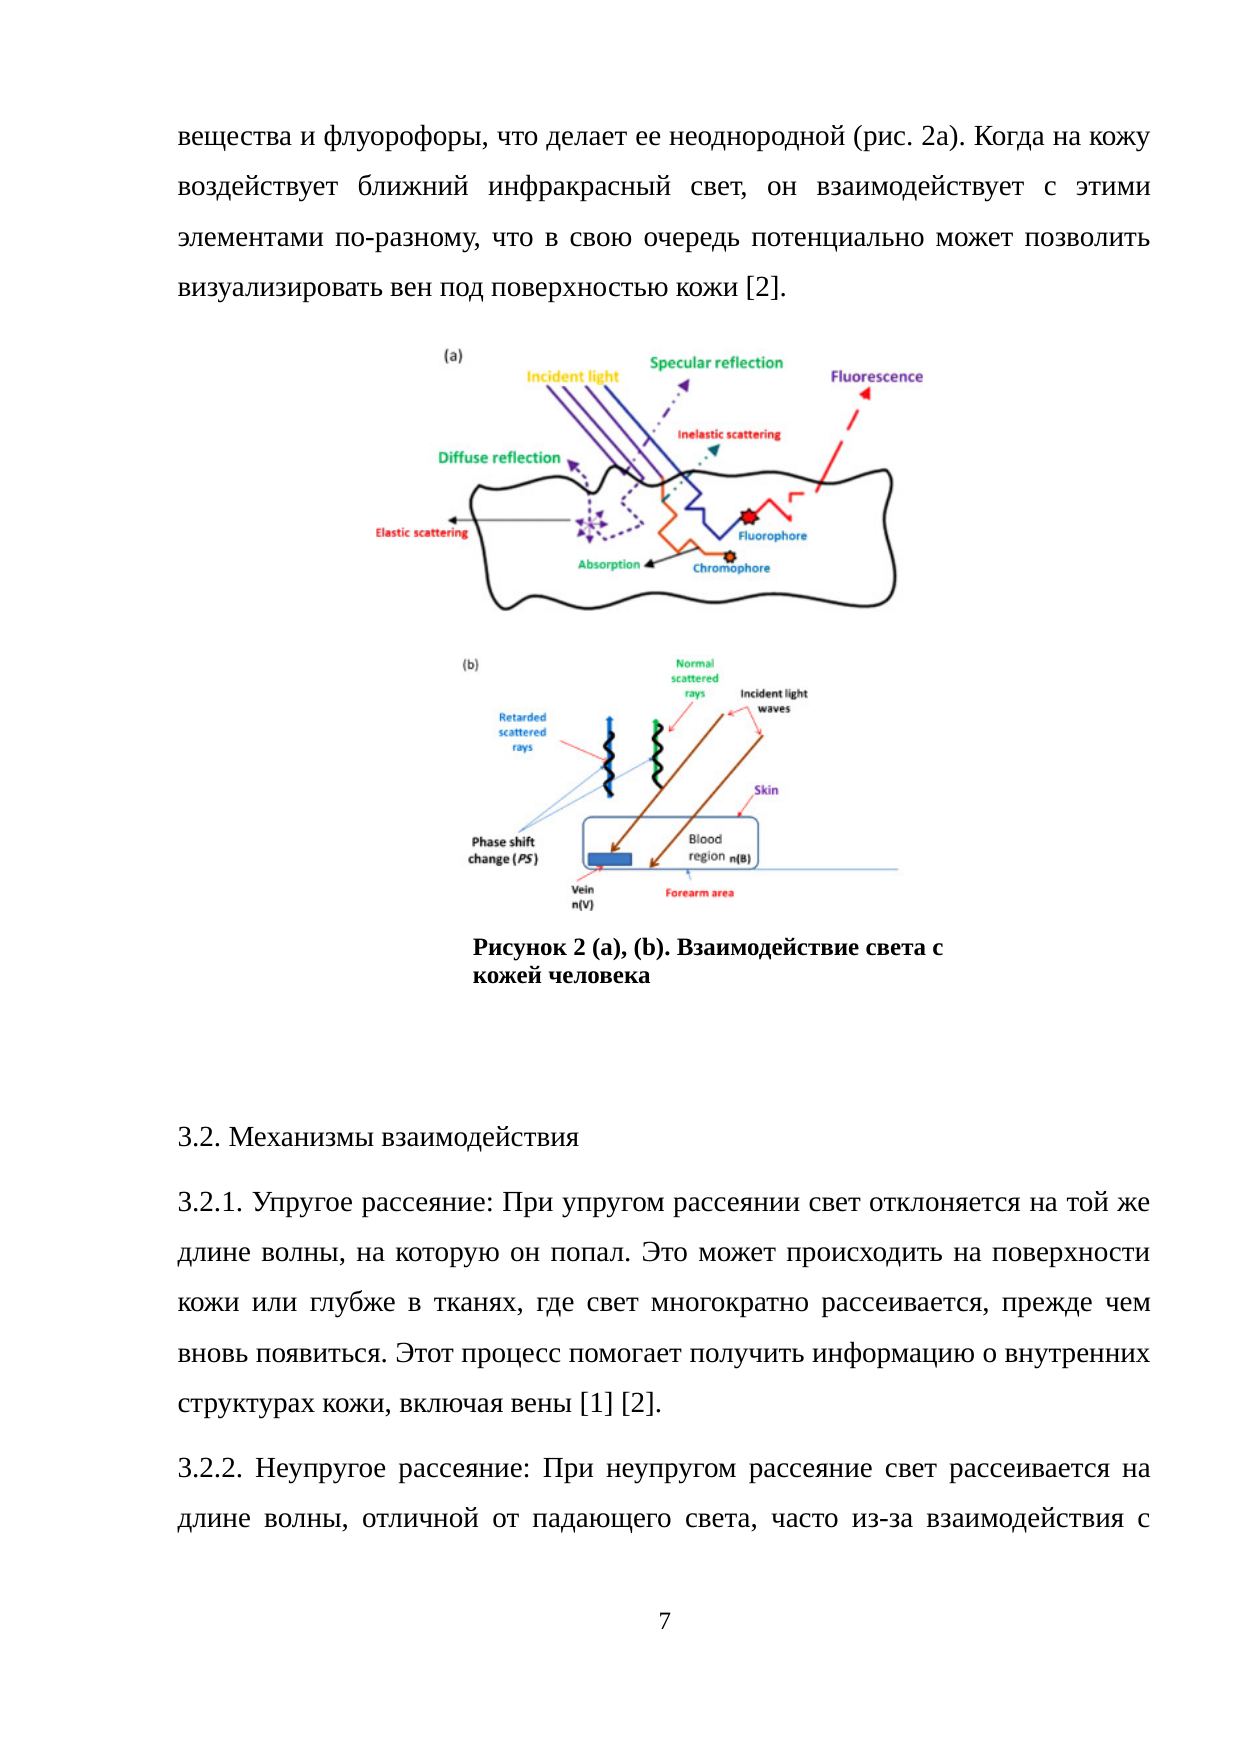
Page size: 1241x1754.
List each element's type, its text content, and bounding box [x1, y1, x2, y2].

picture [376, 348, 924, 911]
text Рисунок 2 (а), (b). Взаимодействие света с [177, 874, 1152, 961]
text кожей человека [177, 961, 1152, 989]
text вещества и флуорофоры, что делает ее неоднородной (рис. 2а). Когда на кожу воздействует ближний инфракрасный свет, он взаимодействует с этими элементами по-разному, что в свою очередь потенциально может позволить визуализировать вен под поверхностью кожи [2]. [177, 118, 1152, 303]
text 3.2.2. Неупругое рассеяние: При неупругом рассеяние свет рассеивается на длине волны, отличной от падающего света, часто из-за взаимодействия с [177, 1450, 1152, 1534]
text 3.2. Механизмы взаимодействия [177, 1119, 1152, 1153]
text 3.2.1. Упругое рассеяние: При упругом рассеянии свет отклоняется на той же длине волны, на которую он попал. Это может происходить на поверхности кожи или глубже в тканях, где свет многократно рассеивается, прежде чем вновь появиться. Этот процесс помогает получить информацию о внутренних структурах кожи, включая вены [1] [2]. [177, 1184, 1152, 1419]
